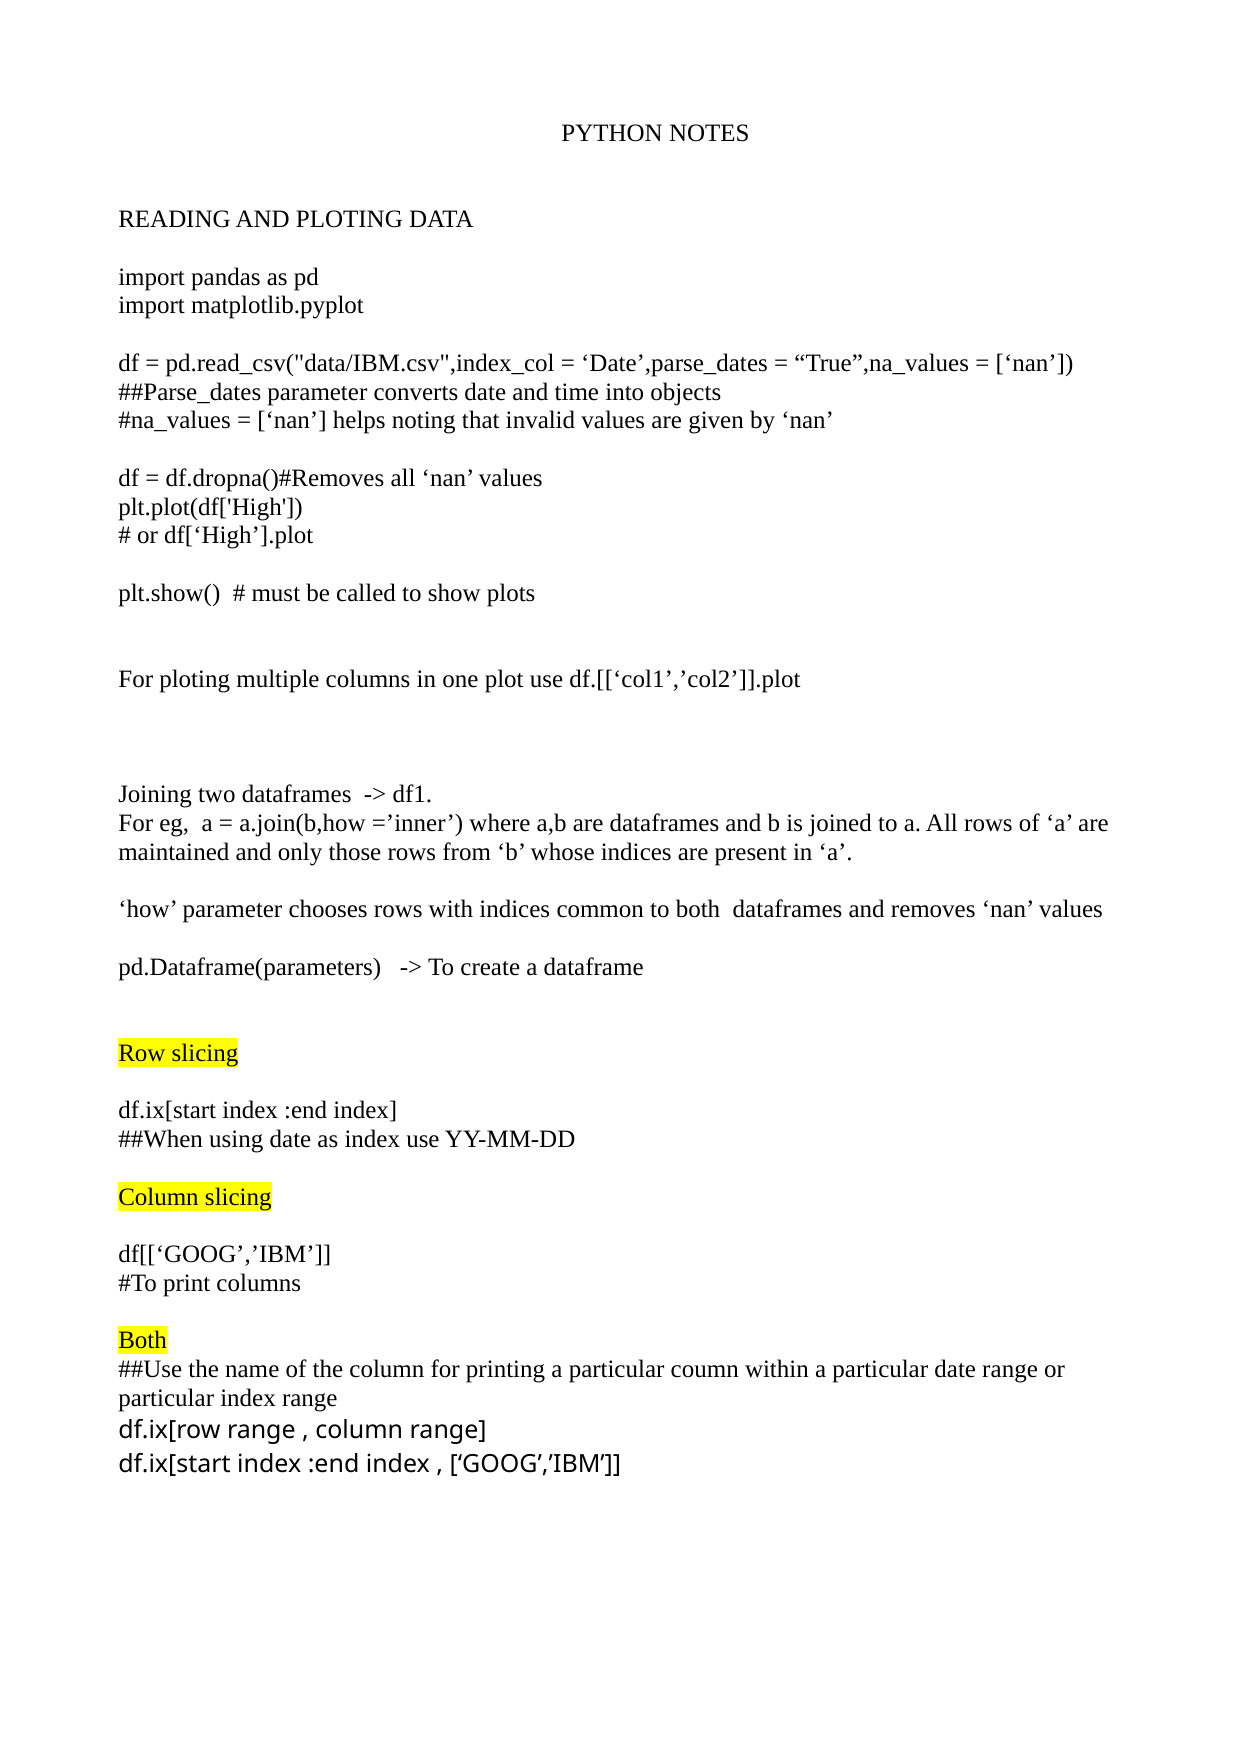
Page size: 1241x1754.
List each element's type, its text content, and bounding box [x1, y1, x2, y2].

text df = pd.read_csv("data/IBM.csv",index_col = ‘Date’,parse_dates = “True”,na_values = [‘nan’]) [118, 348, 1122, 377]
text import pandas as pd [118, 262, 1122, 291]
text For eg, a = a.join(b,how =’inner’) where a,b are dataframes and b is joined to a. All rows of ‘a’ are maintained and only those rows from ‘b’ whose indices are present in ‘a’. [118, 808, 1122, 866]
text import matplotlib.pyplot [118, 291, 1122, 319]
text #na_values = [‘nan’] helps noting that invalid values are given by ‘nan’ [118, 406, 1122, 434]
text df.ix[start index :end index] [118, 1096, 1122, 1124]
text Row slicing [118, 1038, 1122, 1067]
text ‘how’ parameter chooses rows with indices common to both dataframes and removes ‘nan’ values [118, 894, 1122, 923]
text Both [118, 1326, 1122, 1354]
text ##Use the name of the column for printing a particular coumn within a particular date range or particular index range [118, 1354, 1122, 1412]
text #To print columns [118, 1268, 1122, 1297]
text READING AND PLOTING DATA [118, 204, 1122, 233]
text # or df[‘High’].plot [118, 521, 1122, 549]
text df.ix[row range , column range] [118, 1412, 1122, 1446]
text PYTHON NOTES [118, 118, 1122, 147]
text ##Parse_dates parameter converts date and time into objects [118, 377, 1122, 406]
text pd.Dataframe(parameters) -> To create a dataframe [118, 952, 1122, 981]
text df = df.dropna()#Removes all ‘nan’ values [118, 463, 1122, 492]
text plt.plot(df['High']) [118, 492, 1122, 521]
text Column slicing [118, 1182, 1122, 1211]
text df.ix[start index :end index , [‘GOOG’,’IBM’]] [118, 1446, 1122, 1480]
text plt.show() # must be called to show plots [118, 578, 1122, 607]
text ##When using date as index use YY-MM-DD [118, 1124, 1122, 1153]
text df[[‘GOOG’,’IBM’]] [118, 1239, 1122, 1268]
text For ploting multiple columns in one plot use df.[[‘col1’,’col2’]].plot [118, 664, 1122, 693]
text Joining two dataframes -> df1. [118, 779, 1122, 808]
